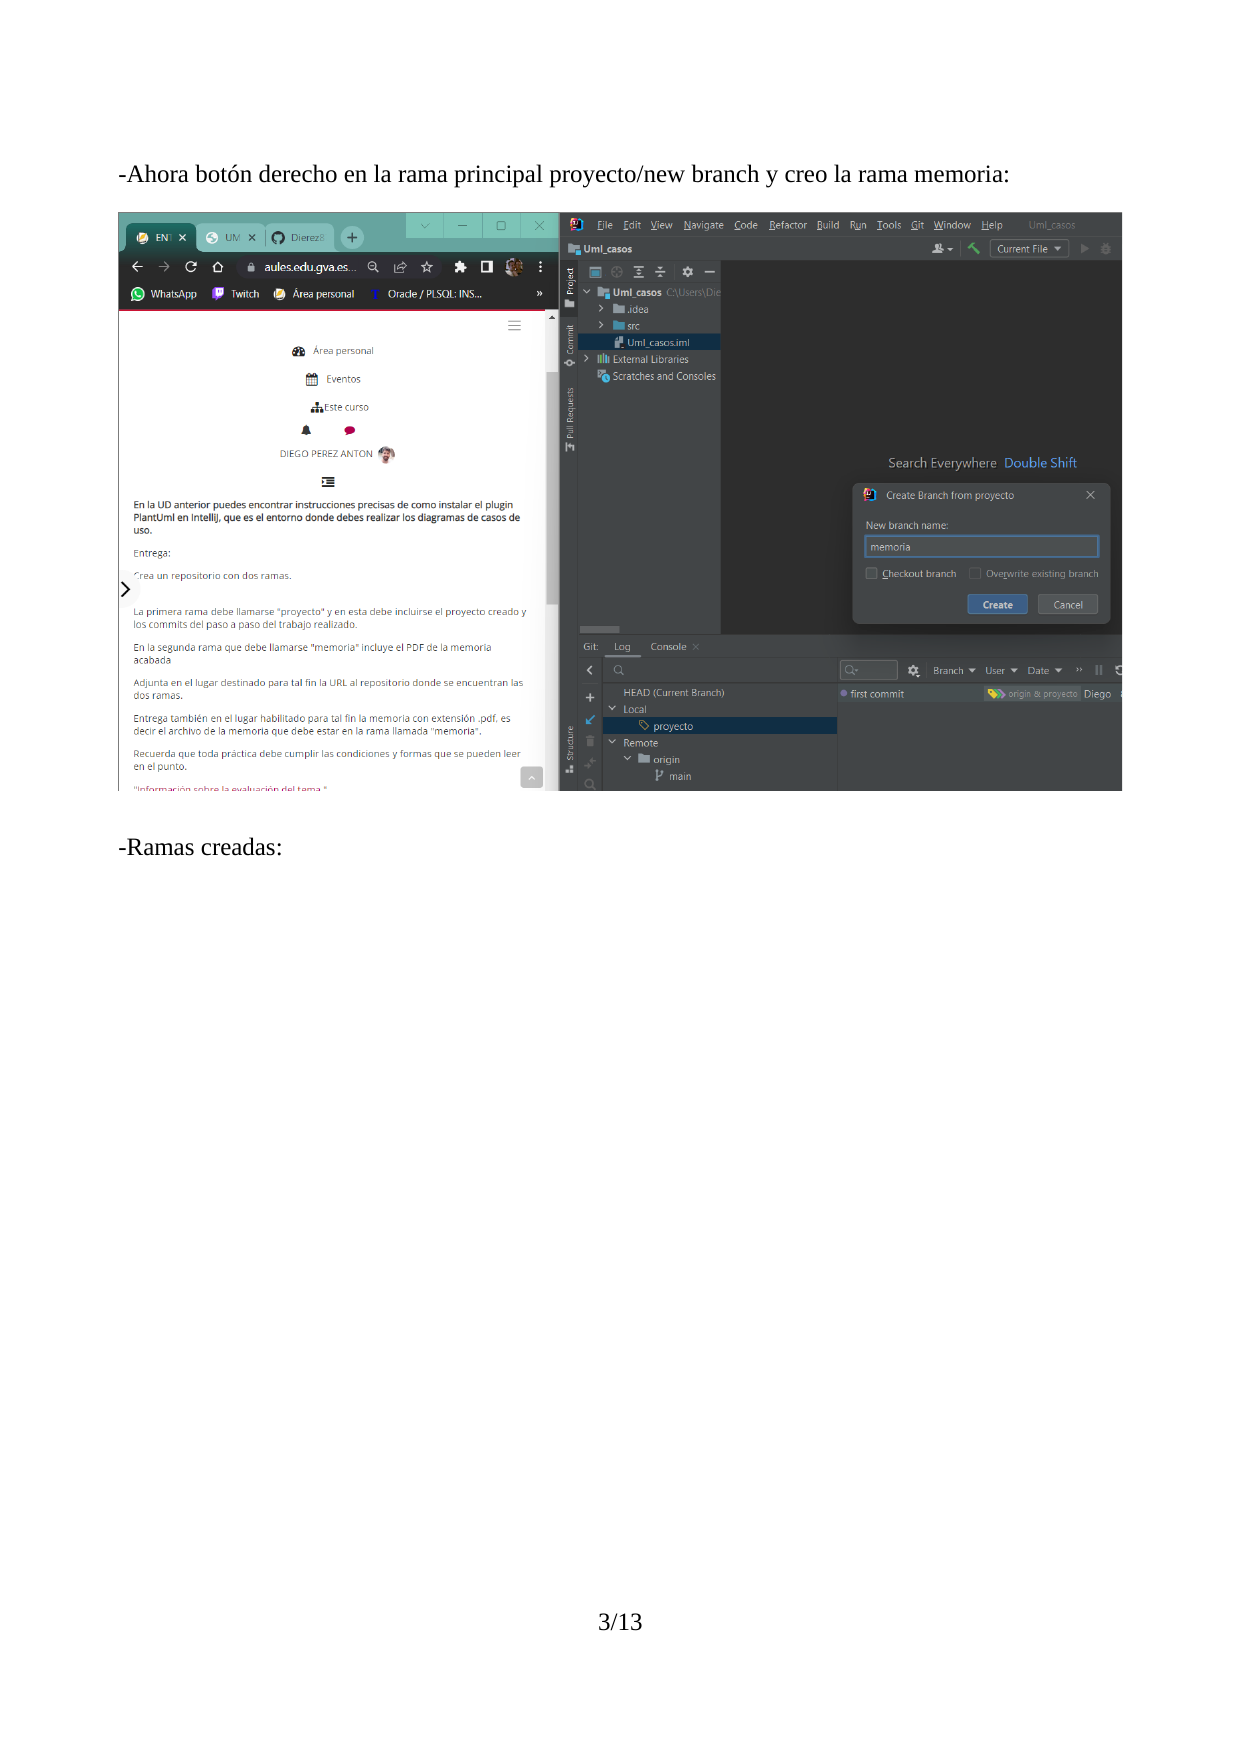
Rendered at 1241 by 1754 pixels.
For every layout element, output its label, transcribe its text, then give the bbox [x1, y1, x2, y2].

text -Ahora botón derecho en la rama principal proyecto/new branch y creo la rama memoria: [118, 159, 1122, 188]
picture [118, 212, 1123, 791]
text -Ramas creadas: [118, 832, 1122, 860]
